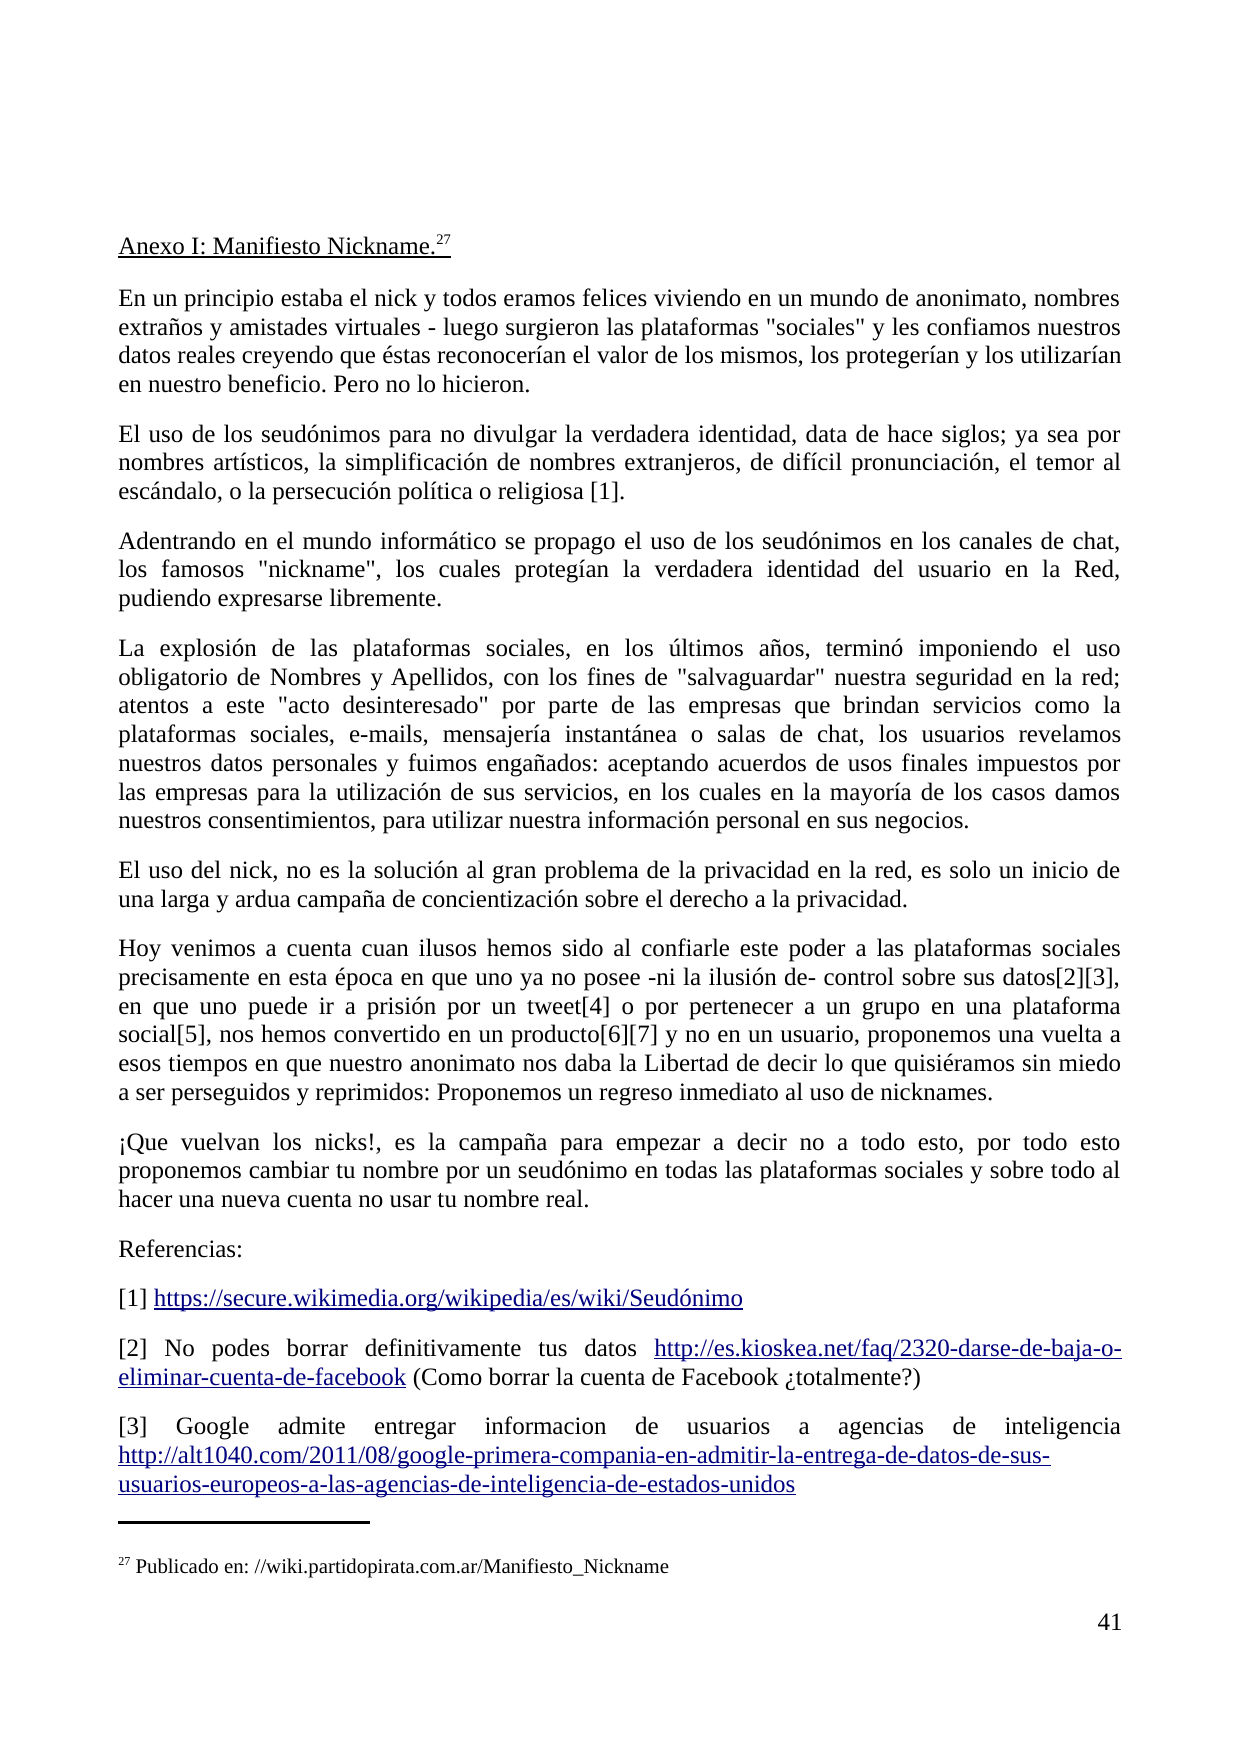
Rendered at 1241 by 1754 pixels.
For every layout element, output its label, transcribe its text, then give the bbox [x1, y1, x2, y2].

text En un principio estaba el nick y todos eramos felices viviendo en un mundo de anonimato, nombres extraños y amistades virtuales - luego surgieron las plataformas "sociales" y les confiamos nuestros datos reales creyendo que éstas reconocerían el valor de los mismos, los protegerían y los utilizarían en nuestro beneficio. Pero no lo hicieron. [118, 283, 1122, 398]
text La explosión de las plataformas sociales, en los últimos años, terminó imponiendo el uso obligatorio de Nombres y Apellidos, con los fines de "salvaguardar" nuestra seguridad en la red; atentos a este "acto desinteresado" por parte de las empresas que brindan servicios como la plataformas sociales, e-mails, mensajería instantánea o salas de chat, los usuarios revelamos nuestros datos personales y fuimos engañados: aceptando acuerdos de usos finales impuestos por las empresas para la utilización de sus servicios, en los cuales en la mayoría de los casos damos nuestros consentimientos, para utilizar nuestra información personal en sus negocios. [118, 633, 1122, 834]
text Adentrando en el mundo informático se propago el uso de los seudónimos en los canales de chat, los famosos "nickname", los cuales protegían la verdadera identidad del usuario en la Red, pudiendo expresarse libremente. [118, 526, 1122, 612]
text El uso del nick, no es la solución al gran problema de la privacidad en la red, es solo un inicio de una larga y ardua campaña de concientización sobre el derecho a la privacidad. [118, 855, 1122, 912]
text [3] Google admite entregar informacion de usuarios a agencias de inteligencia http://alt1040.com/2011/08/google-primera-compania-en-admitir-la-entrega-de-datos-de-sus-usuarios-europeos-a-las-agencias-de-inteligencia-de-estados-unidos [118, 1411, 1122, 1497]
text [1] https://secure.wikimedia.org/wikipedia/es/wiki/Seudónimo [118, 1283, 1122, 1312]
text Publicado en: //wiki.partidopirata.com.ar/Manifiesto_Nickname [118, 1553, 1122, 1578]
text ¡Que vuelvan los nicks!, es la campaña para empezar a decir no a todo esto, por todo esto proponemos cambiar tu nombre por un seudónimo en todas las plataformas sociales y sobre todo al hacer una nueva cuenta no usar tu nombre real. [118, 1127, 1122, 1213]
text Hoy venimos a cuenta cuan ilusos hemos sido al confiarle este poder a las plataformas sociales precisamente en esta época en que uno ya no posee -ni la ilusión de- control sobre sus datos[2][3], en que uno puede ir a prisión por un tweet[4] o por pertenecer a un grupo en una plataforma social[5], nos hemos convertido en un producto[6][7] y no en un usuario, proponemos una vuelta a esos tiempos en que nuestro anonimato nos daba la Libertad de decir lo que quisiéramos sin miedo a ser perseguidos y reprimidos: Proponemos un regreso inmediato al uso de nicknames. [118, 933, 1122, 1106]
subtitle Anexo I: Manifiesto Nickname. [118, 231, 1122, 260]
text Referencias: [118, 1234, 1122, 1262]
text [2] No podes borrar definitivamente tus datos http://es.kioskea.net/faq/2320-darse-de-baja-o-eliminar-cuenta-de-facebook (Como borrar la cuenta de Facebook ¿totalmente?) [118, 1333, 1122, 1390]
text El uso de los seudónimos para no divulgar la verdadera identidad, data de hace siglos; ya sea por nombres artísticos, la simplificación de nombres extranjeros, de difícil pronunciación, el temor al escándalo, o la persecución política o religiosa [1]. [118, 419, 1122, 505]
